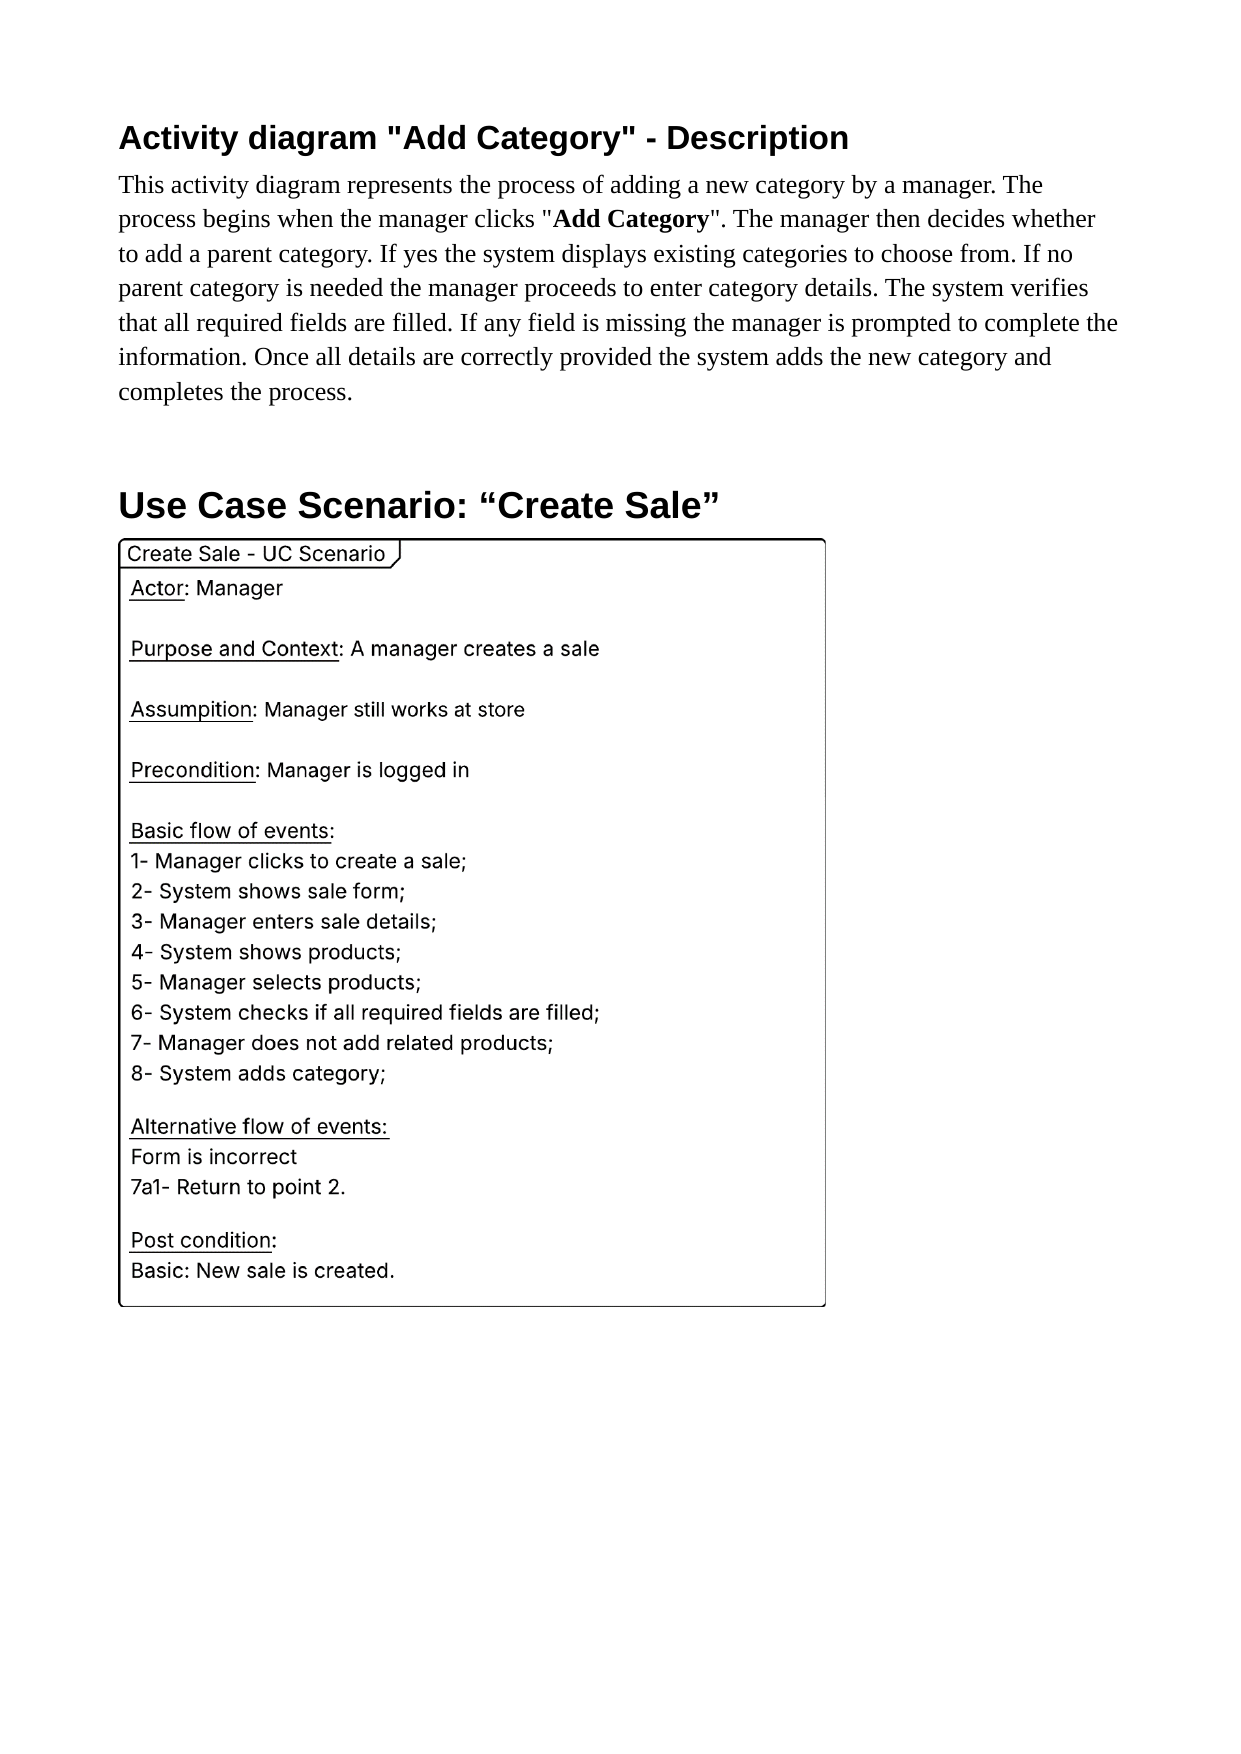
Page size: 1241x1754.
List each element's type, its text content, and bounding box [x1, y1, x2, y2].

picture [118, 538, 826, 1307]
subtitle Activity diagram "Add Category" - Description [118, 118, 1122, 157]
text This activity diagram represents the process of adding a new category by a manager. The process begins when the manager clicks "Add Category". The manager then decides whether to add a parent category. If yes the system displays existing categories to choose from. If no parent category is needed the manager proceeds to enter category details. The system verifies that all required fields are filled. If any field is missing the manager is prompted to complete the information. Once all details are correctly provided the system adds the new category and completes the process. [118, 169, 1122, 406]
subtitle Use Case Scenario: “Create Sale” [118, 483, 1122, 526]
